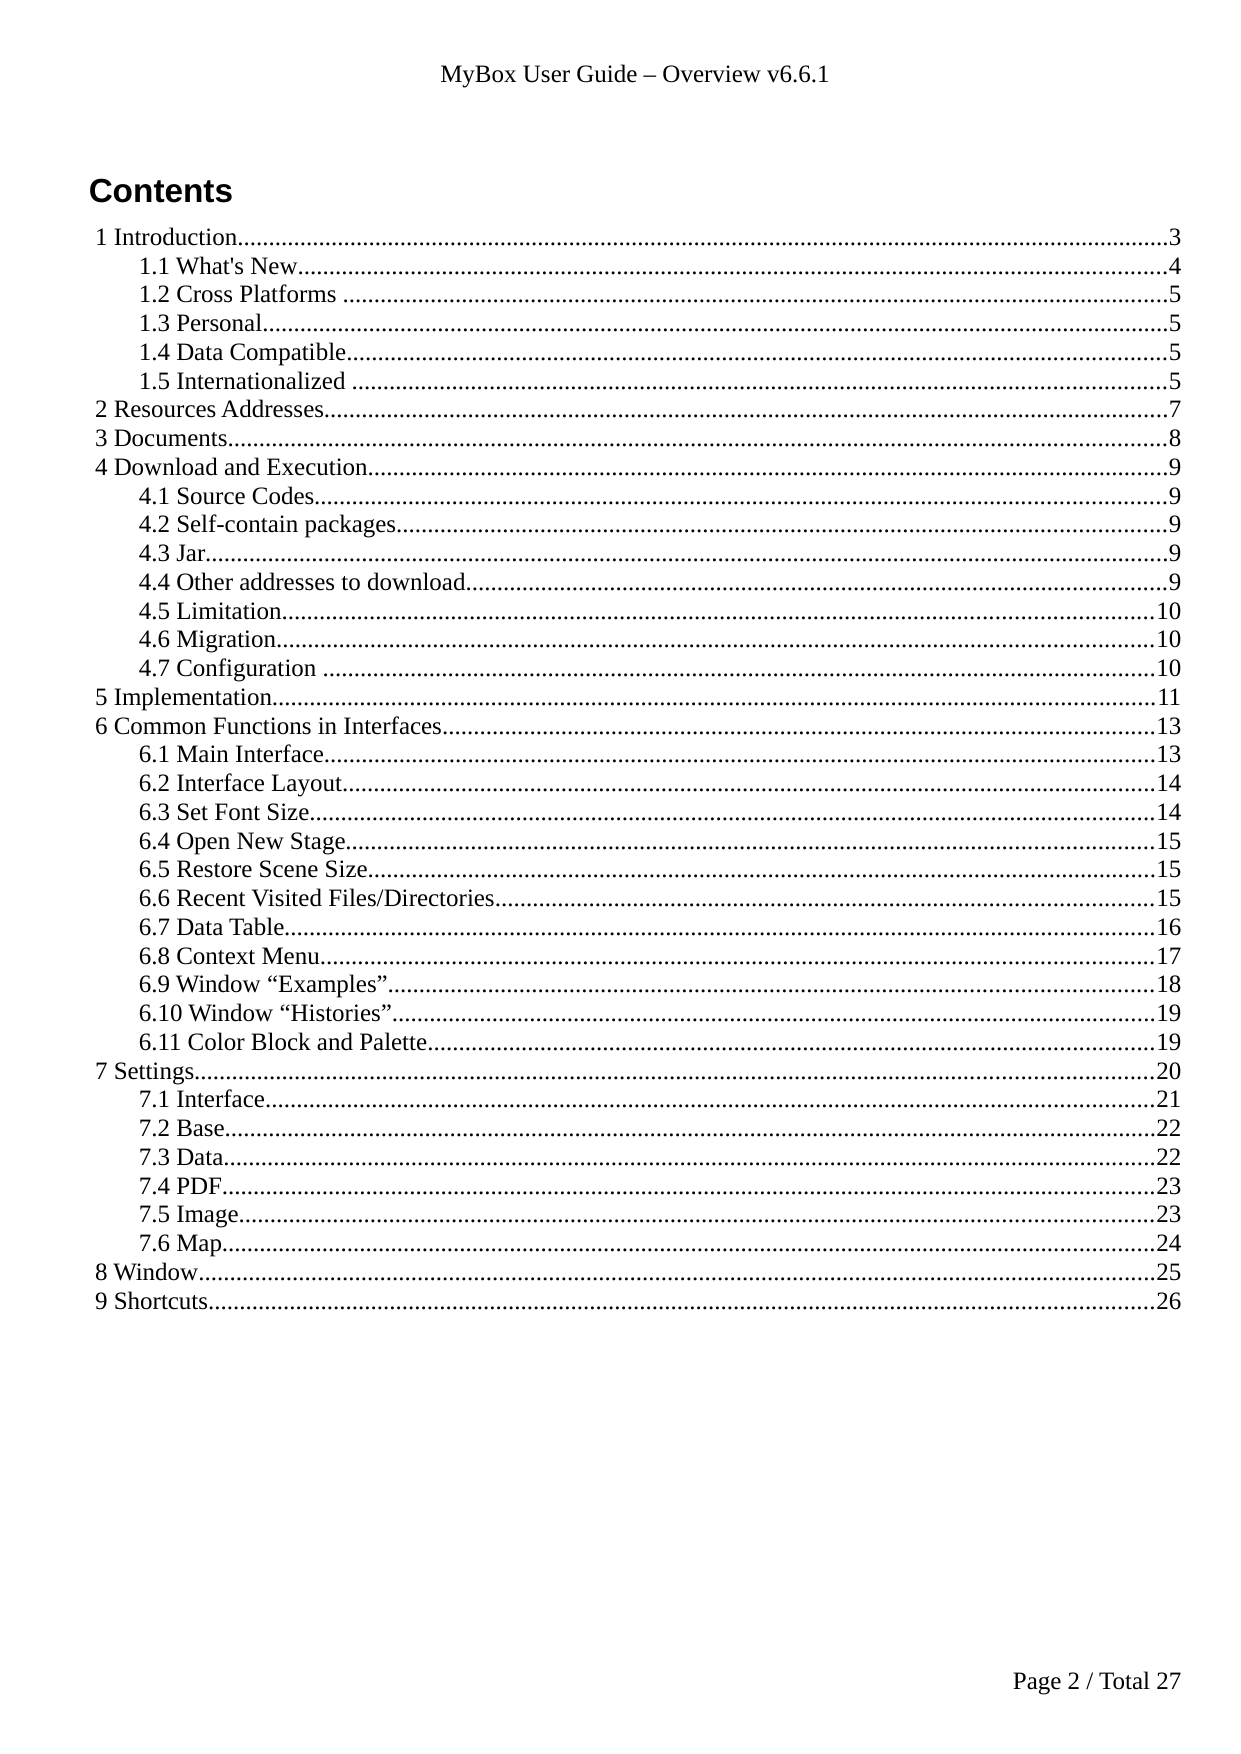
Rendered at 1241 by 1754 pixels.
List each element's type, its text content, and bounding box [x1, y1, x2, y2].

text 1.1 What's New 4 [132, 251, 1181, 279]
text 3 Documents 8 [88, 423, 1181, 452]
text 4.6 Migration 10 [132, 624, 1181, 653]
text 6.6 Recent Visited Files/Directories 15 [132, 883, 1181, 912]
text 6.9 Window “Examples” 18 [132, 969, 1181, 998]
text 7.2 Base 22 [132, 1113, 1181, 1142]
text 6.1 Main Interface 13 [132, 739, 1181, 768]
text 6 Common Functions in Interfaces 13 [88, 711, 1181, 739]
text 4.3 Jar 9 [132, 538, 1181, 567]
text 1.2 Cross Platforms 5 [132, 279, 1181, 308]
text 6.7 Data Table 16 [132, 912, 1181, 941]
text 1.5 Internationalized 5 [132, 366, 1181, 394]
text 4.1 Source Codes 9 [132, 481, 1181, 509]
text 1 Introduction 3 [88, 222, 1181, 251]
text 6.3 Set Font Size 14 [132, 797, 1181, 826]
text 6.8 Context Menu 17 [132, 941, 1181, 969]
text 7 Settings 20 [88, 1056, 1181, 1084]
text 4 Download and Execution 9 [88, 452, 1181, 481]
text 2 Resources Addresses 7 [88, 394, 1181, 423]
text 7.6 Map 24 [132, 1228, 1181, 1257]
text 6.11 Color Block and Palette 19 [132, 1027, 1181, 1056]
subtitle Contents [88, 171, 1181, 209]
text 4.4 Other addresses to download 9 [132, 567, 1181, 596]
text 7.1 Interface 21 [132, 1084, 1181, 1113]
text 4.7 Configuration 10 [132, 653, 1181, 682]
text 6.4 Open New Stage 15 [132, 826, 1181, 854]
text 7.3 Data 22 [132, 1142, 1181, 1171]
text 6.2 Interface Layout 14 [132, 768, 1181, 797]
text 1.3 Personal 5 [132, 308, 1181, 337]
text 4.5 Limitation 10 [132, 596, 1181, 624]
text 4.2 Self-contain packages 9 [132, 509, 1181, 538]
text 7.4 PDF 23 [132, 1171, 1181, 1199]
text 9 Shortcuts 26 [88, 1286, 1181, 1314]
text 6.5 Restore Scene Size 15 [132, 854, 1181, 883]
text 7.5 Image 23 [132, 1199, 1181, 1228]
text 5 Implementation 11 [88, 682, 1181, 711]
text 8 Window 25 [88, 1257, 1181, 1286]
text 6.10 Window “Histories” 19 [132, 998, 1181, 1027]
text 1.4 Data Compatible 5 [132, 337, 1181, 366]
